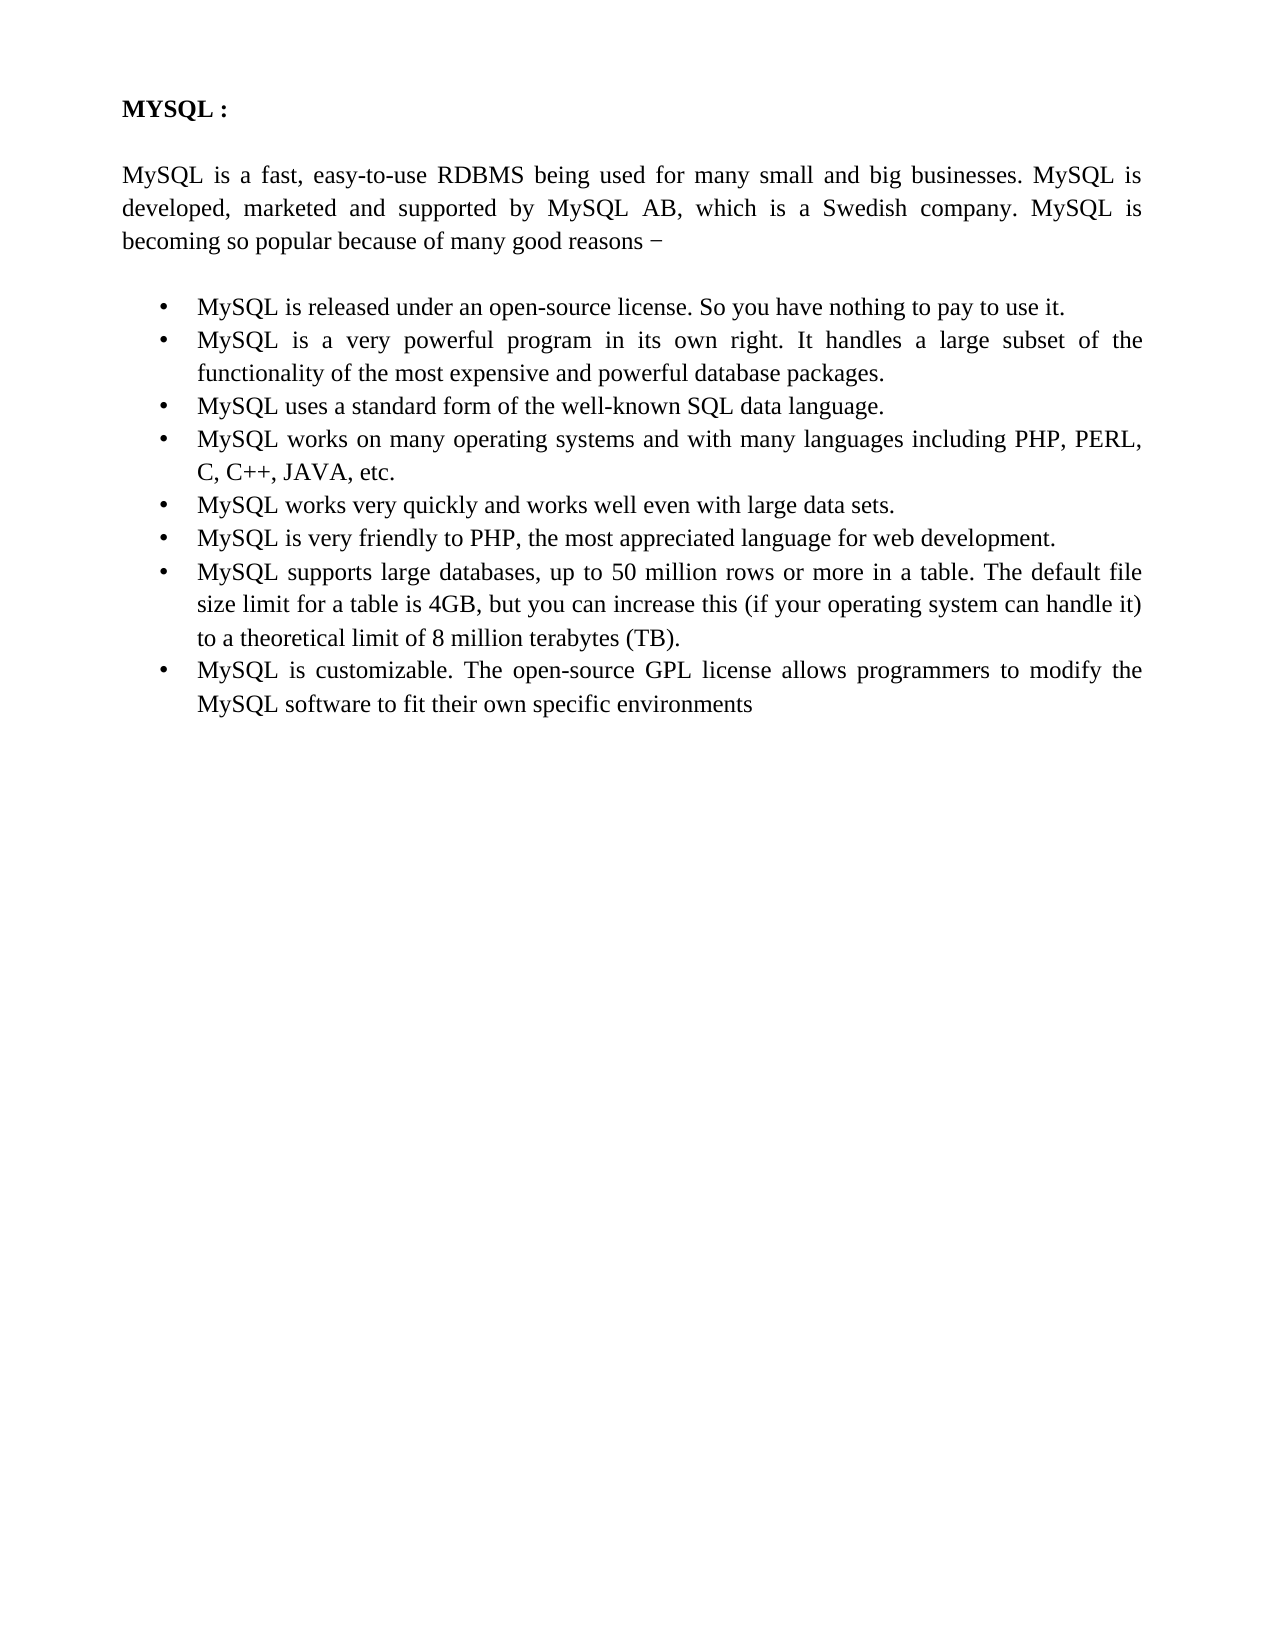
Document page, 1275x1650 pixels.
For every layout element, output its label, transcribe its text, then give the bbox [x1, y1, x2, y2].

list MySQL works very quickly and works well even with large data sets. [159, 491, 1144, 519]
list MySQL supports large databases, up to 50 million rows or more in a table. The default file size limit for a table is 4GB, but you can increase this (if your operating system can handle it) to a theoretical limit of 8 million terabytes (TB). [159, 557, 1144, 651]
list MySQL is a very powerful program in its own right. It handles a large subset of the functionality of the most expensive and powerful database packages. [159, 325, 1144, 387]
text MySQL is a fast, easy-to-use RDBMS being used for many small and big businesses. MySQL is developed, marketed and supported by MySQL AB, which is a Swedish company. MySQL is becoming so popular because of many good reasons − [122, 160, 1144, 255]
text MYSQL : [122, 94, 1144, 122]
list MySQL uses a standard form of the well-known SQL data language. [159, 391, 1144, 420]
list MySQL is customizable. The open-source GPL license allows programmers to modify the MySQL software to fit their own specific environments [159, 656, 1144, 717]
list MySQL is very friendly to PHP, the most appreciated language for web development. [159, 523, 1144, 552]
list MySQL works on many operating systems and with many languages including PHP, PERL, C, C++, JAVA, etc. [159, 424, 1144, 486]
list MySQL is released under an open-source license. So you have nothing to pay to use it. [159, 292, 1144, 321]
